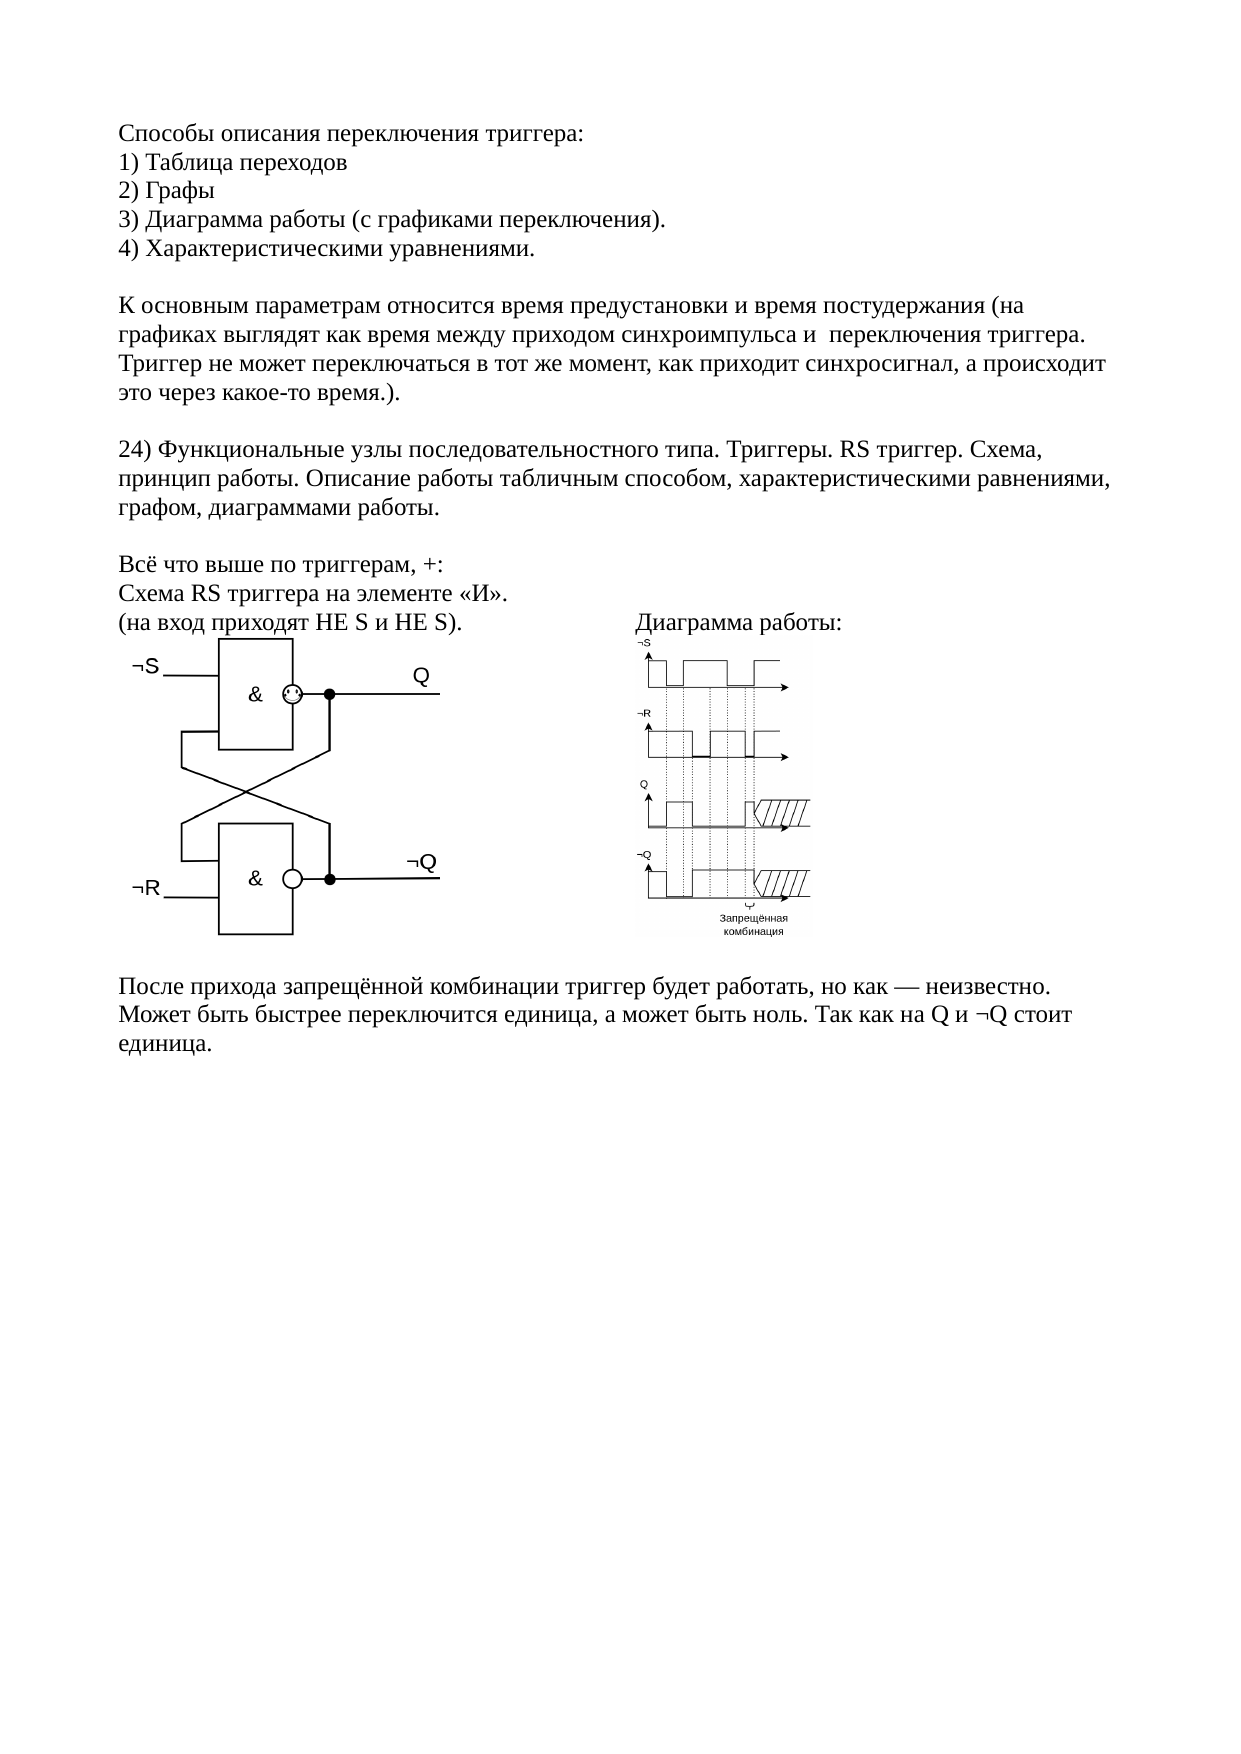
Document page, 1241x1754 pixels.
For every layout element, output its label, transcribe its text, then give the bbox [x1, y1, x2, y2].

text Способы описания переключения триггера: [118, 118, 1122, 147]
text (на вход приходят НЕ S и НЕ S). Диаграмма работы: [118, 607, 1122, 636]
picture [635, 635, 813, 937]
text 2) Графы [118, 176, 1122, 204]
text К основным параметрам относится время предустановки и время постудержания (на графиках выглядят как время между приходом синхроимпульса и переключения триггера. Триггер не может переключаться в тот же момент, как приходит синхросигнал, а происходит это через какое-то время.). [118, 291, 1122, 406]
text Всё что выше по триггерам, +: [118, 549, 1122, 578]
text 4) Характеристическими уравнениями. [118, 233, 1122, 262]
text 1) Таблица переходов [118, 147, 1122, 176]
text 24) Функциональные узлы последовательностного типа. Триггеры. RS триггер. Схема, принцип работы. Описание работы табличным способом, характеристическими равнениями, графом, диаграммами работы. [118, 434, 1122, 521]
text Схема RS триггера на элементе «И». [118, 578, 1122, 607]
text 3) Диаграмма работы (с графиками переключения). [118, 204, 1122, 233]
picture [118, 636, 448, 938]
text После прихода запрещённой комбинации триггер будет работать, но как — неизвестно. Может быть быстрее переключится единица, а может быть ноль. Так как на Q и ¬Q стоит единица. [118, 971, 1122, 1057]
